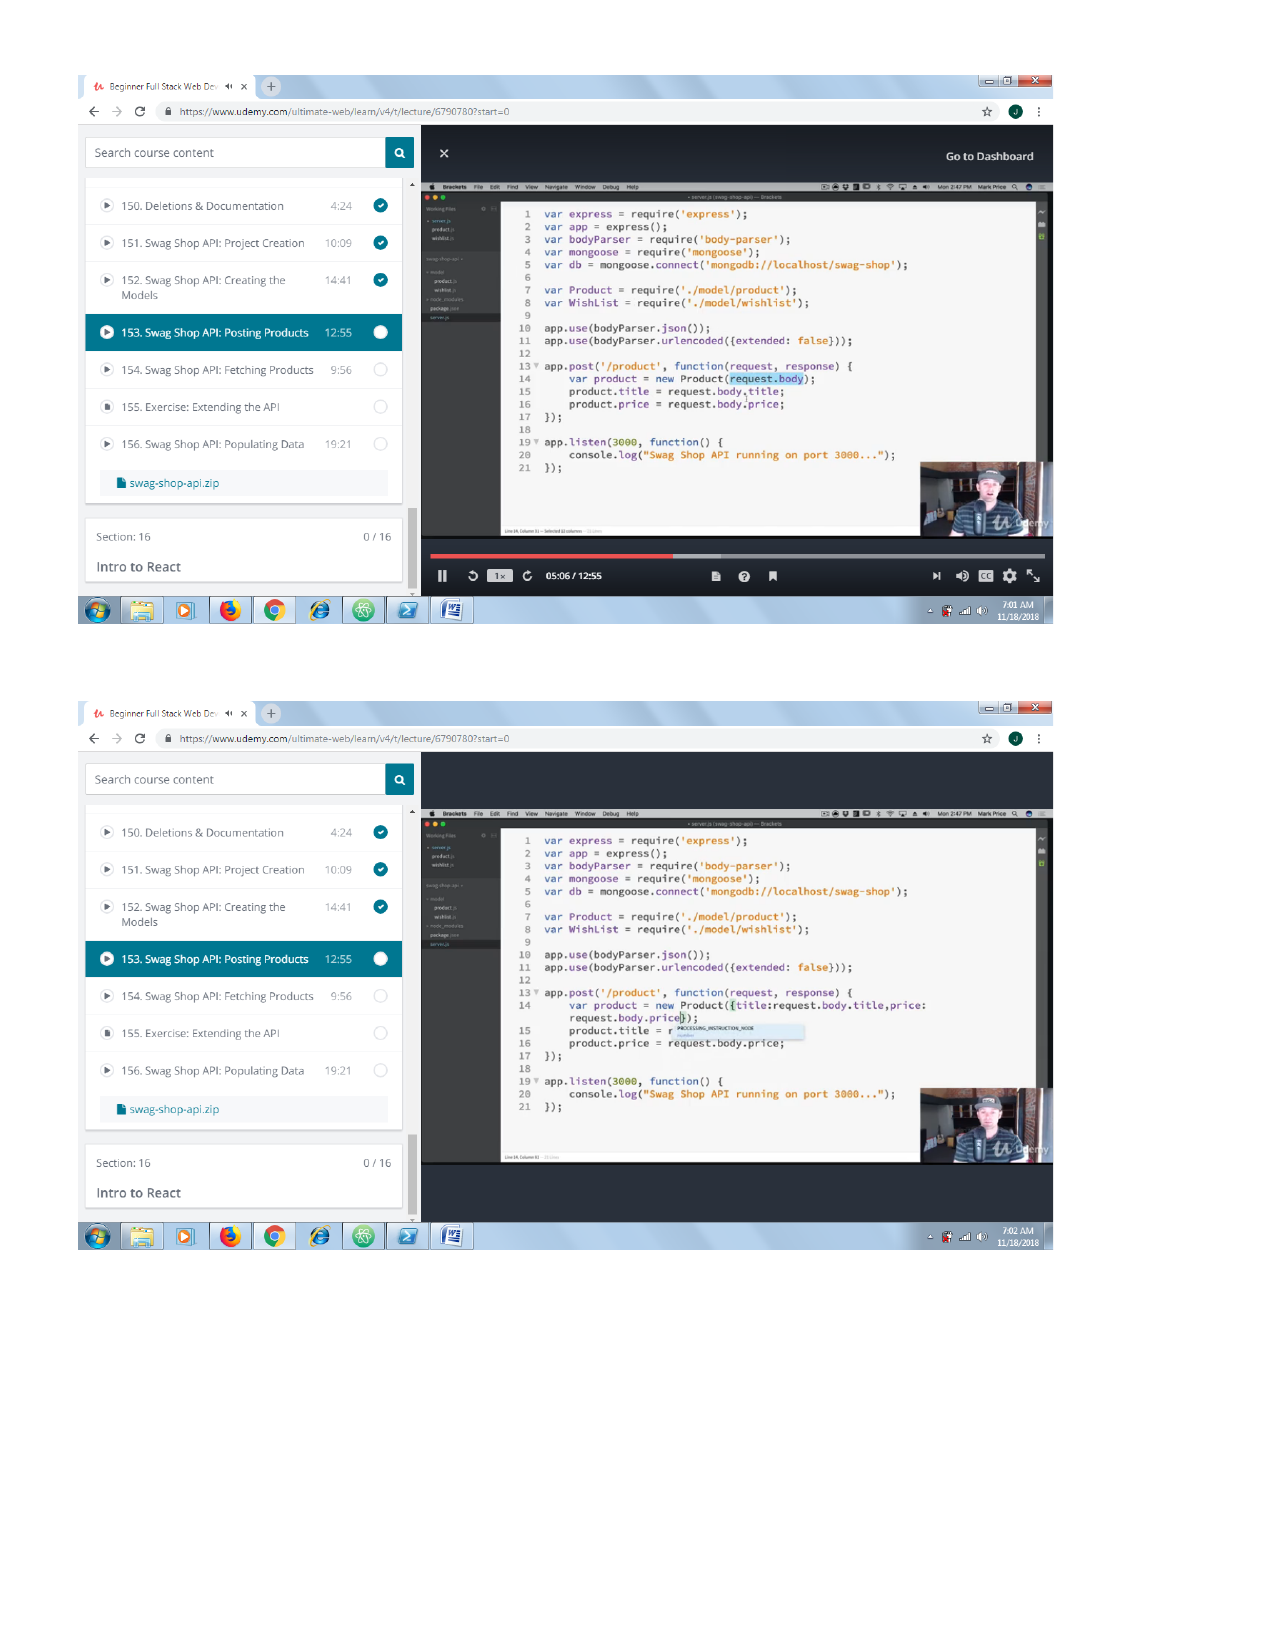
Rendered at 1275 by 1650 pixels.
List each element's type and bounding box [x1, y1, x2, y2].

picture [78, 75, 1054, 624]
picture [78, 701, 1054, 1250]
